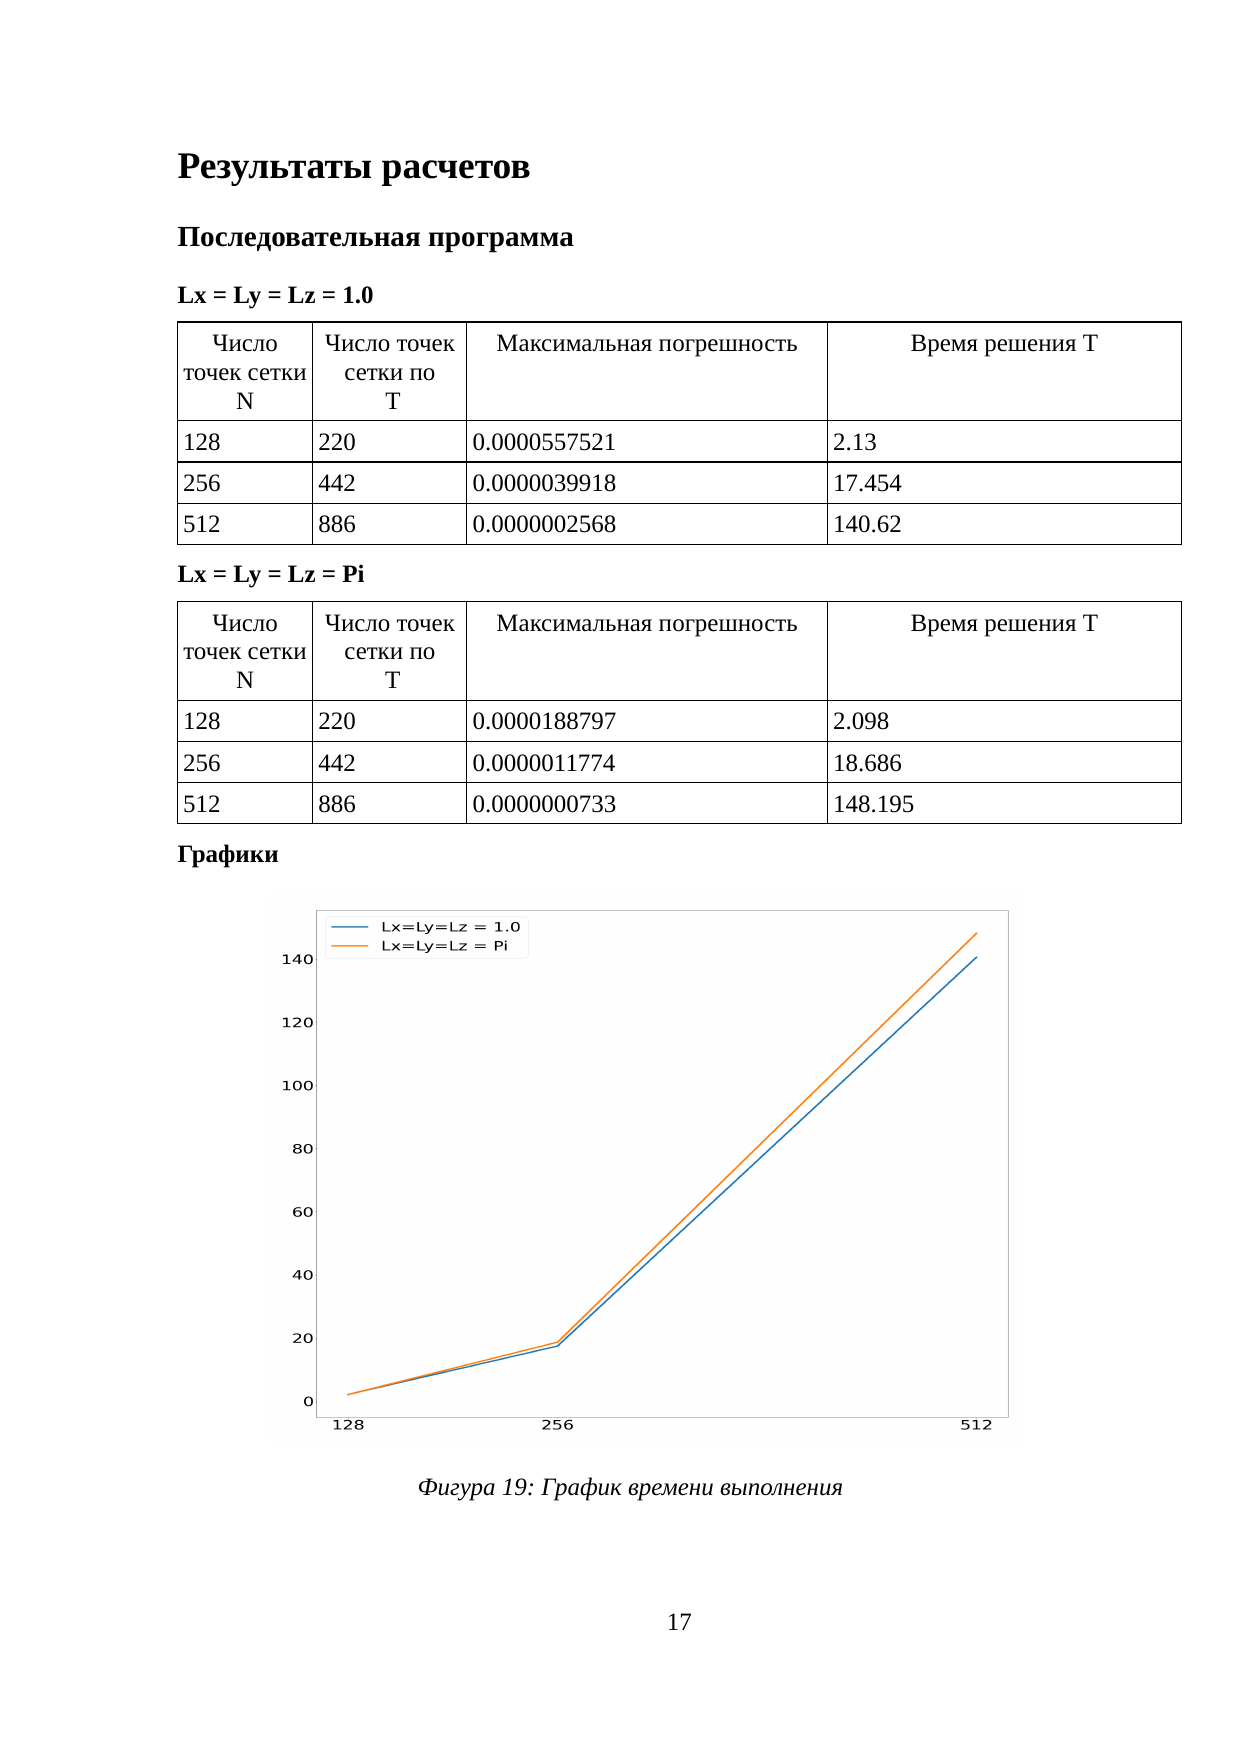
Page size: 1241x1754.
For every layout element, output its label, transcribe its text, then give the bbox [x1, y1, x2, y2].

table_header Время решения T [828, 323, 1181, 420]
table_cell 0.0000557521 [467, 421, 827, 461]
subtitle Результаты расчетов [177, 143, 1181, 186]
table_cell 442 [313, 742, 466, 782]
table_cell 0.0000039918 [467, 463, 827, 503]
table_cell 2.13 [828, 421, 1181, 461]
table_cell 442 [313, 463, 466, 503]
table_cell 140.62 [828, 504, 1181, 544]
table_cell 256 [178, 463, 312, 503]
picture [269, 892, 1024, 1447]
table_cell 18.686 [828, 742, 1181, 782]
table_header Время решения T [828, 602, 1181, 699]
table_cell 0.0000002568 [467, 504, 827, 544]
subtitle Последовательная программа [177, 219, 1181, 253]
subtitle Графики [177, 839, 1181, 868]
subtitle Lx = Ly = Lz = Pi [177, 559, 1181, 588]
table_cell 512 [178, 504, 312, 544]
table_header Число точек сетки по T [313, 602, 466, 699]
table_cell 128 [178, 421, 312, 461]
table_cell 256 [178, 742, 312, 782]
table_cell 0.0000000733 [467, 783, 827, 823]
table_header Число точек сетки N [178, 323, 312, 420]
table_header Максимальная погрешность [467, 602, 827, 699]
table_cell 886 [313, 783, 466, 823]
table_cell 886 [313, 504, 466, 544]
table_cell 148.195 [828, 783, 1181, 823]
table_header Максимальная погрешность [467, 323, 827, 420]
table_cell 128 [178, 701, 312, 741]
table_cell 0.0000188797 [467, 701, 827, 741]
table_header Число точек сетки по T [313, 323, 466, 420]
subtitle Lx = Ly = Lz = 1.0 [177, 280, 1181, 309]
text Фигура 19: График времени выполнения [269, 1472, 1089, 1501]
table_cell 17.454 [828, 463, 1181, 503]
table_cell 512 [178, 783, 312, 823]
table_cell 2.098 [828, 701, 1181, 741]
table_cell 220 [313, 701, 466, 741]
table_header Число точек сетки N [178, 602, 312, 699]
table_cell 220 [313, 421, 466, 461]
table_cell 0.0000011774 [467, 742, 827, 782]
